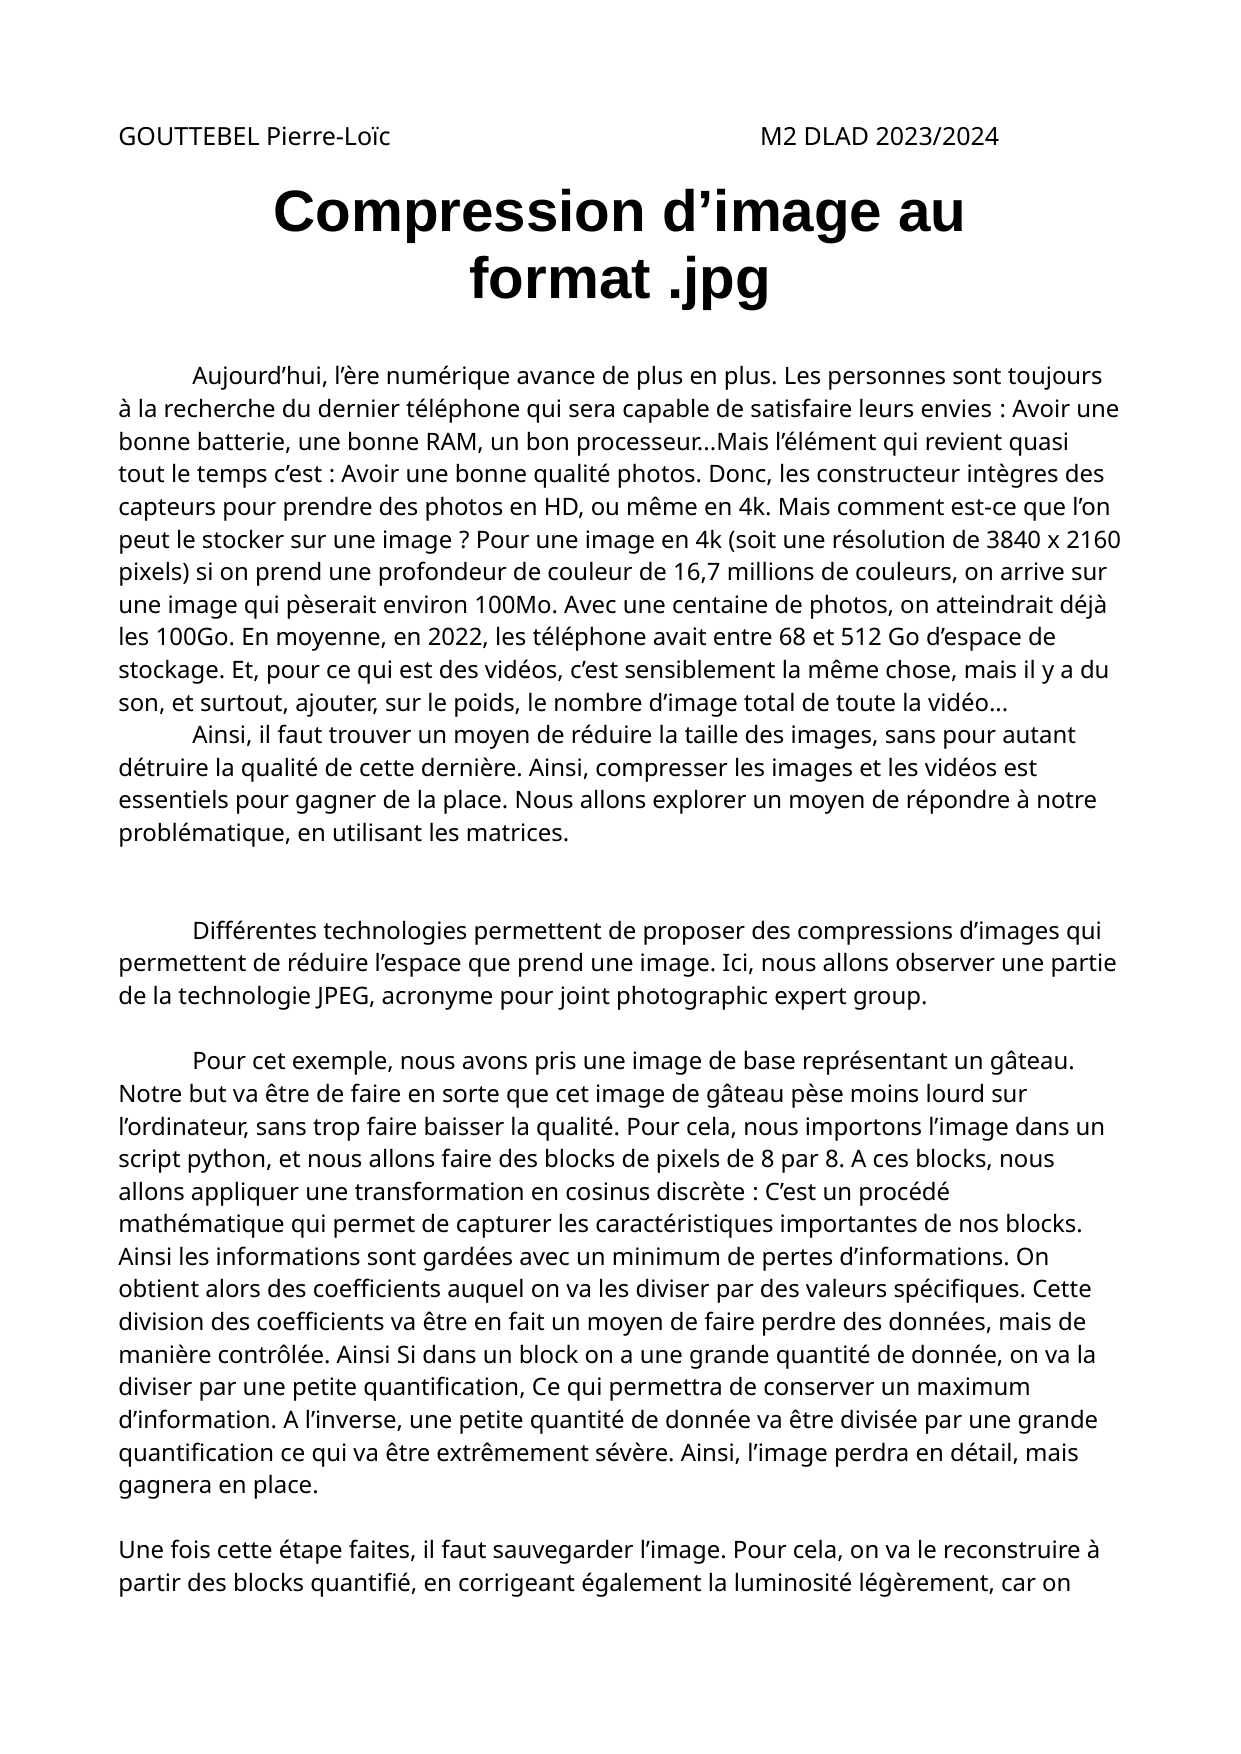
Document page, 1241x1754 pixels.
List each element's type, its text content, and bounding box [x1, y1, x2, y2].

text Ainsi, il faut trouver un moyen de réduire la taille des images, sans pour autant détruire la qualité de cette dernière. Ainsi, compresser les images et les vidéos est essentiels pour gagner de la place. Nous allons explorer un moyen de répondre à notre problématique, en utilisant les matrices. [118, 718, 1122, 848]
text Aujourd’hui, l’ère numérique avance de plus en plus. Les personnes sont toujours à la recherche du dernier téléphone qui sera capable de satisfaire leurs envies : Avoir une bonne batterie, une bonne RAM, un bon processeur...Mais l’élément qui revient quasi tout le temps c’est : Avoir une bonne qualité photos. Donc, les constructeur intègres des capteurs pour prendre des photos en HD, ou même en 4k. Mais comment est-ce que l’on peut le stocker sur une image ? Pour une image en 4k (soit une résolution de 3840 x 2160 pixels) si on prend une profondeur de couleur de 16,7 millions de couleurs, on arrive sur une image qui pèserait environ 100Mo. Avec une centaine de photos, on atteindrait déjà les 100Go. En moyenne, en 2022, les téléphone avait entre 68 et 512 Go d’espace de stockage. Et, pour ce qui est des vidéos, c’est sensiblement la même chose, mais il y a du son, et surtout, ajouter, sur le poids, le nombre d’image total de toute la vidéo... [118, 358, 1122, 718]
text GOUTTEBEL Pierre-Loïc M2 DLAD 2023/2024 [118, 118, 1122, 152]
text Différentes technologies permettent de proposer des compressions d’images qui permettent de réduire l’espace que prend une image. Ici, nous allons observer une partie de la technologie JPEG, acronyme pour joint photographic expert group. [118, 914, 1122, 1011]
text Une fois cette étape faites, il faut sauvegarder l’image. Pour cela, on va le reconstruire à partir des blocks quantifié, en corrigeant également la luminosité légèrement, car on [118, 1533, 1122, 1598]
title Compression d’image au format .jpg [118, 177, 1122, 311]
text Pour cet exemple, nous avons pris une image de base représentant un gâteau. Notre but va être de faire en sorte que cet image de gâteau pèse moins lourd sur l’ordinateur, sans trop faire baisser la qualité. Pour cela, nous importons l’image dans un script python, et nous allons faire des blocks de pixels de 8 par 8. A ces blocks, nous allons appliquer une transformation en cosinus discrète : C’est un procédé mathématique qui permet de capturer les caractéristiques importantes de nos blocks. Ainsi les informations sont gardées avec un minimum de pertes d’informations. On obtient alors des coefficients auquel on va les diviser par des valeurs spécifiques. Cette division des coefficients va être en fait un moyen de faire perdre des données, mais de manière contrôlée. Ainsi Si dans un block on a une grande quantité de donnée, on va la diviser par une petite quantification, Ce qui permettra de conserver un maximum d’information. A l’inverse, une petite quantité de donnée va être divisée par une grande quantification ce qui va être extrêmement sévère. Ainsi, l’image perdra en détail, mais gagnera en place. [118, 1044, 1122, 1501]
